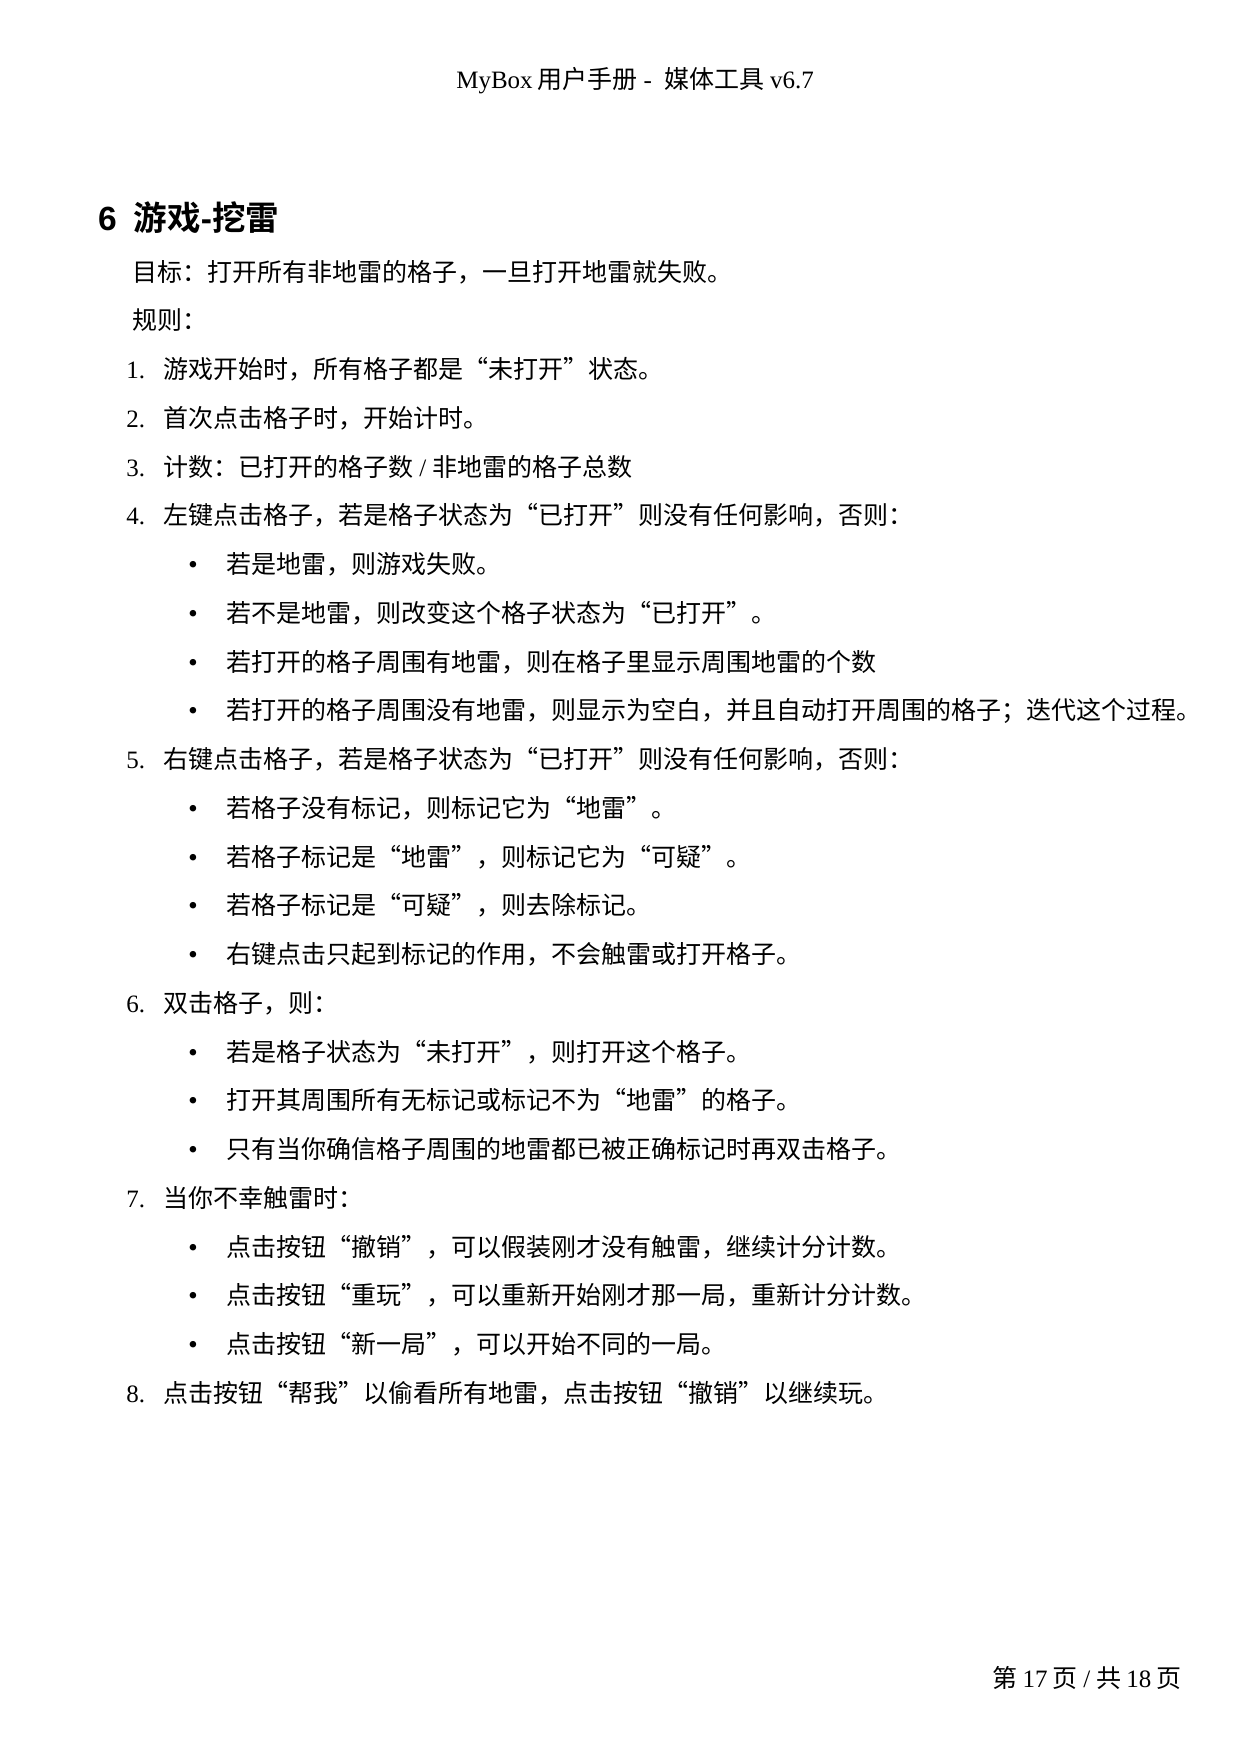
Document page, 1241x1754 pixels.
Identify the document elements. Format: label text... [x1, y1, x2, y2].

list 若不是地雷，则改变这个格子状态为“已打开”。 [188, 593, 1181, 629]
list 若打开的格子周围没有地雷，则显示为空白，并且自动打开周围的格子；迭代这个过程。 [188, 691, 1181, 727]
list 点击按钮“帮我”以偷看所有地雷，点击按钮“撤销”以继续玩。 [126, 1373, 1181, 1409]
list 若格子标记是“地雷”，则标记它为“可疑”。 [188, 837, 1181, 873]
list 点击按钮“新一局”，可以开始不同的一局。 [188, 1324, 1181, 1361]
list 若是格子状态为“未打开”，则打开这个格子。 [188, 1032, 1181, 1068]
list 首次点击格子时，开始计时。 [126, 398, 1181, 434]
list 打开其周围所有无标记或标记不为“地雷”的格子。 [188, 1081, 1181, 1117]
list 计数：已打开的格子数 / 非地雷的格子总数 [126, 447, 1181, 483]
list 当你不幸触雷时： [126, 1178, 1181, 1214]
list 右键点击格子，若是格子状态为“已打开”则没有任何影响，否则： [126, 739, 1181, 776]
list 点击按钮“撤销”，可以假装刚才没有触雷，继续计分计数。 [188, 1227, 1181, 1263]
list 双击格子，则： [126, 983, 1181, 1019]
list 若格子没有标记，则标记它为“地雷”。 [188, 788, 1181, 824]
list 左键点击格子，若是格子状态为“已打开”则没有任何影响，否则： [126, 496, 1181, 532]
subtitle 游戏-挖雷 [88, 191, 1181, 239]
text 目标：打开所有非地雷的格子，一旦打开地雷就失败。 [88, 252, 1181, 288]
list 若是地雷，则游戏失败。 [188, 544, 1181, 581]
list 若打开的格子周围有地雷，则在格子里显示周围地雷的个数 [188, 642, 1181, 678]
list 右键点击只起到标记的作用，不会触雷或打开格子。 [188, 934, 1181, 971]
text 规则： [88, 301, 1181, 337]
list 只有当你确信格子周围的地雷都已被正确标记时再双击格子。 [188, 1129, 1181, 1166]
list 点击按钮“重玩”，可以重新开始刚才那一局，重新计分计数。 [188, 1276, 1181, 1312]
list 游戏开始时，所有格子都是“未打开”状态。 [126, 349, 1181, 386]
list 若格子标记是“可疑”，则去除标记。 [188, 886, 1181, 922]
